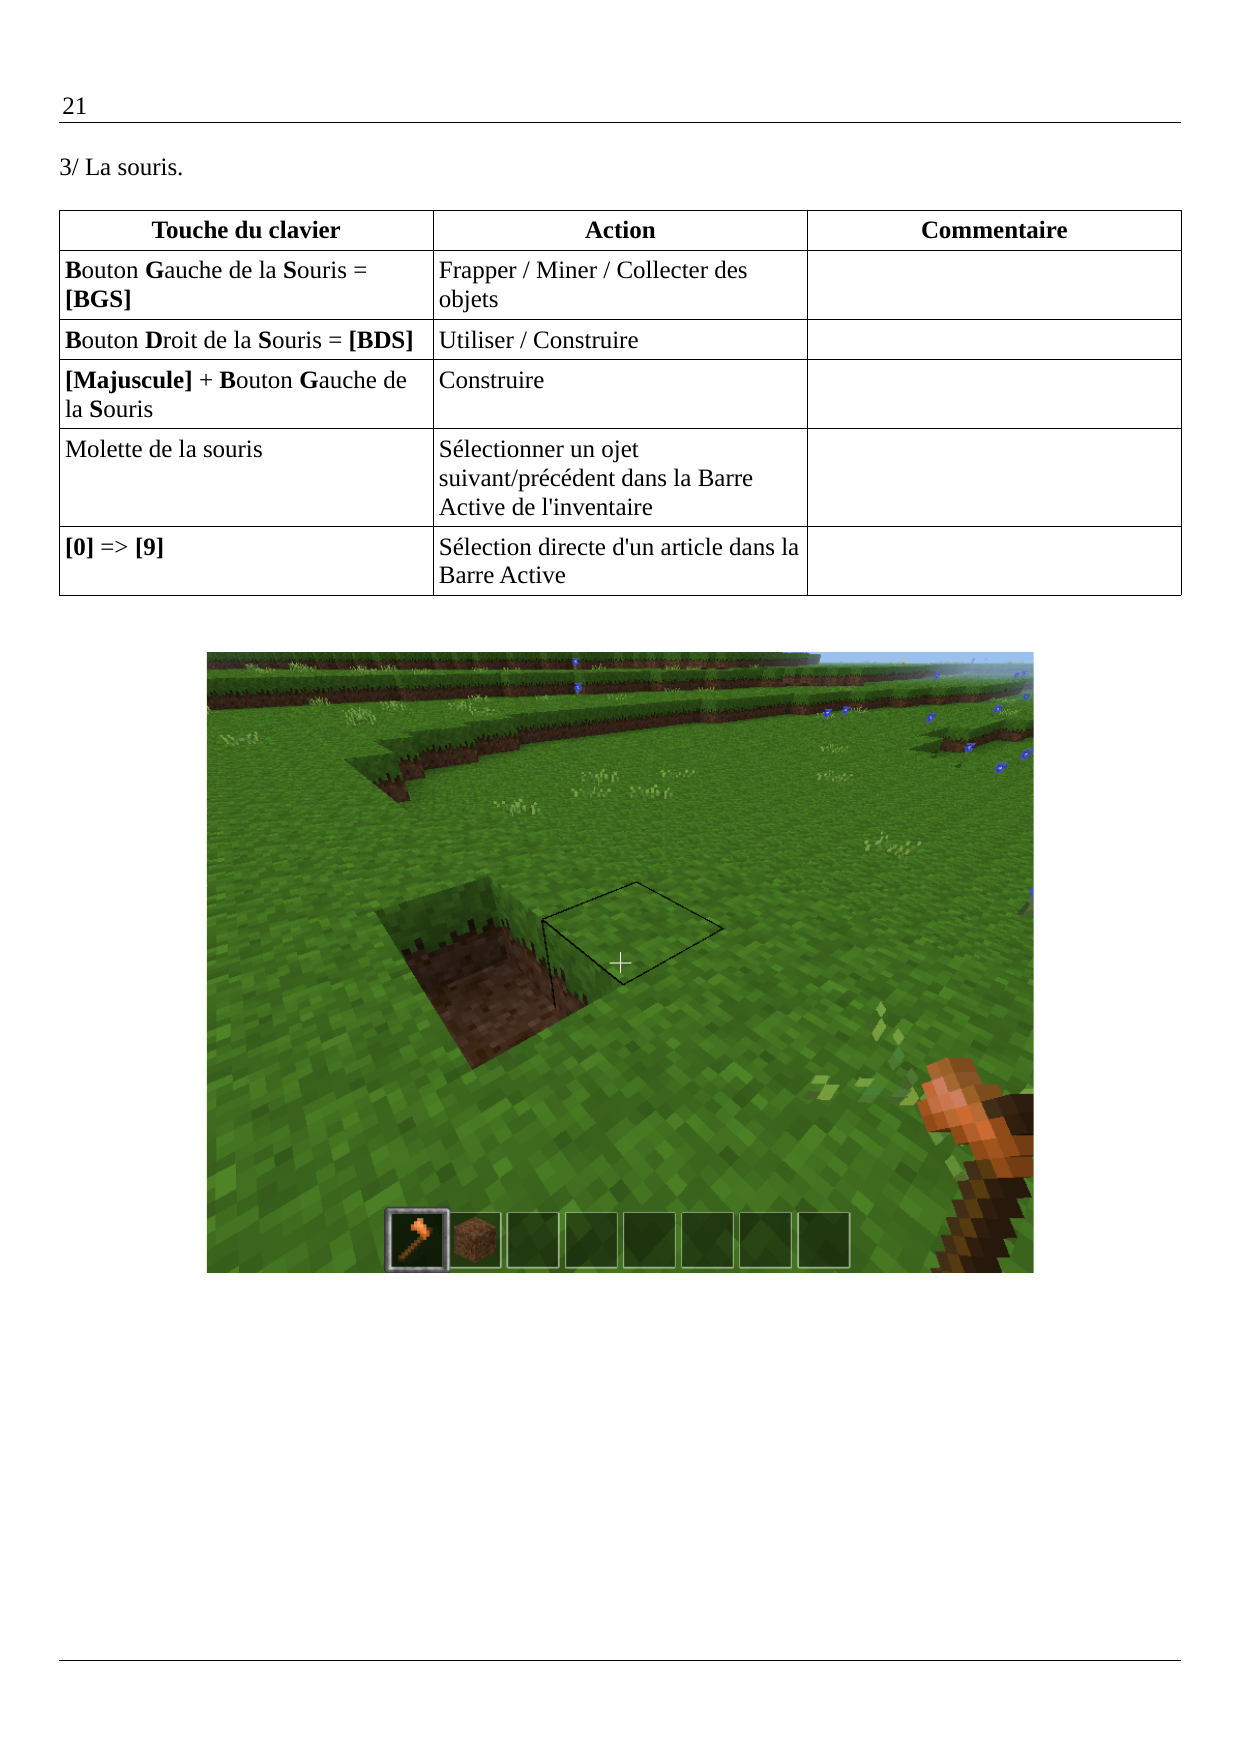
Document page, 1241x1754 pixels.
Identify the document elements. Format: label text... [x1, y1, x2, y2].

table_header Commentaire [808, 211, 1181, 250]
table_cell [0] => [9] [60, 527, 433, 595]
table_cell Construire [434, 360, 807, 428]
table_cell Frapper / Miner / Collecter des objets [434, 251, 807, 319]
table_cell Bouton Droit de la Souris = [BDS] [60, 320, 433, 359]
table_header Action [434, 211, 807, 250]
table_cell [808, 251, 1181, 319]
table_cell Bouton Gauche de la Souris = [BGS] [60, 251, 433, 319]
table_cell Utiliser / Construire [434, 320, 807, 359]
table_cell [808, 320, 1181, 359]
table_cell Sélection directe d'un article dans la Barre Active [434, 527, 807, 595]
text 3/ La souris. [59, 152, 1181, 181]
picture [206, 652, 1034, 1273]
table_cell Sélectionner un ojet suivant/précédent dans la Barre Active de l'inventaire [434, 429, 807, 526]
table_cell [808, 360, 1181, 428]
table_header Touche du clavier [60, 211, 433, 250]
table_cell [808, 429, 1181, 526]
table_cell [Majuscule] + Bouton Gauche de la Souris [60, 360, 433, 428]
table_cell Molette de la souris [60, 429, 433, 526]
table_cell [808, 527, 1181, 595]
